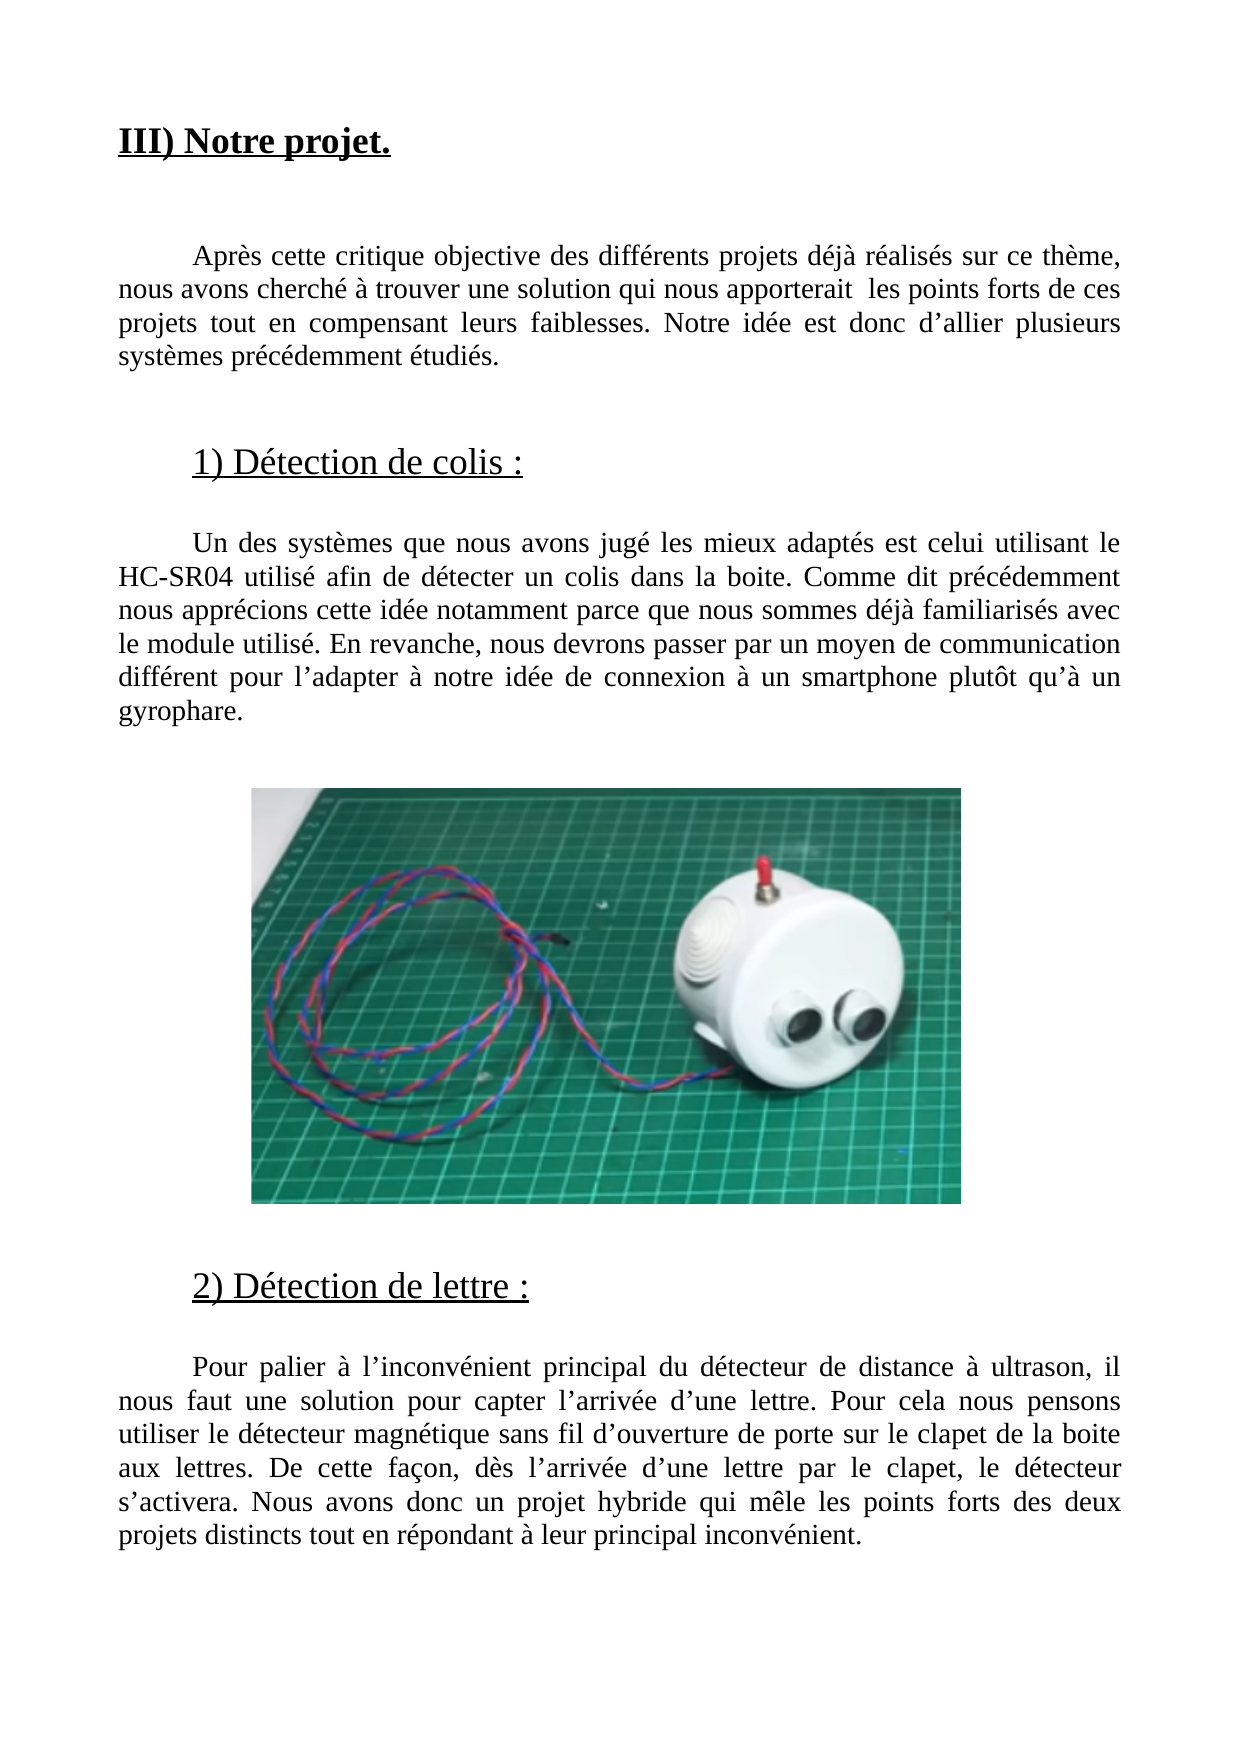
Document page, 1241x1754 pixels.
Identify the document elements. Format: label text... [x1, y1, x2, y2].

text Après cette critique objective des différents projets déjà réalisés sur ce thème, nous avons cherché à trouver une solution qui nous apporterait les points forts de ces projets tout en compensant leurs faiblesses. Notre idée est donc d’allier plusieurs systèmes précédemment étudiés. [118, 238, 1122, 372]
text Pour palier à l’inconvénient principal du détecteur de distance à ultrason, il nous faut une solution pour capter l’arrivée d’une lettre. Pour cela nous pensons utiliser le détecteur magnétique sans fil d’ouverture de porte sur le clapet de la boite aux lettres. De cette façon, dès l’arrivée d’une lettre par le clapet, le détecteur s’activera. Nous avons donc un projet hybride qui mêle les points forts des deux projets distincts tout en répondant à leur principal inconvénient. [118, 1349, 1122, 1551]
picture [251, 788, 961, 1204]
text III) Notre projet. [118, 118, 1122, 161]
text 2) Détection de lettre : [118, 1263, 1122, 1306]
text Un des systèmes que nous avons jugé les mieux adaptés est celui utilisant le HC-SR04 utilisé afin de détecter un colis dans la boite. Comme dit précédemment nous apprécions cette idée notamment parce que nous sommes déjà familiarisés avec le module utilisé. En revanche, nous devrons passer par un moyen de communication différent pour l’adapter à notre idée de connexion à un smartphone plutôt qu’à un gyrophare. [118, 525, 1122, 727]
text 1) Détection de colis : [118, 439, 1122, 482]
